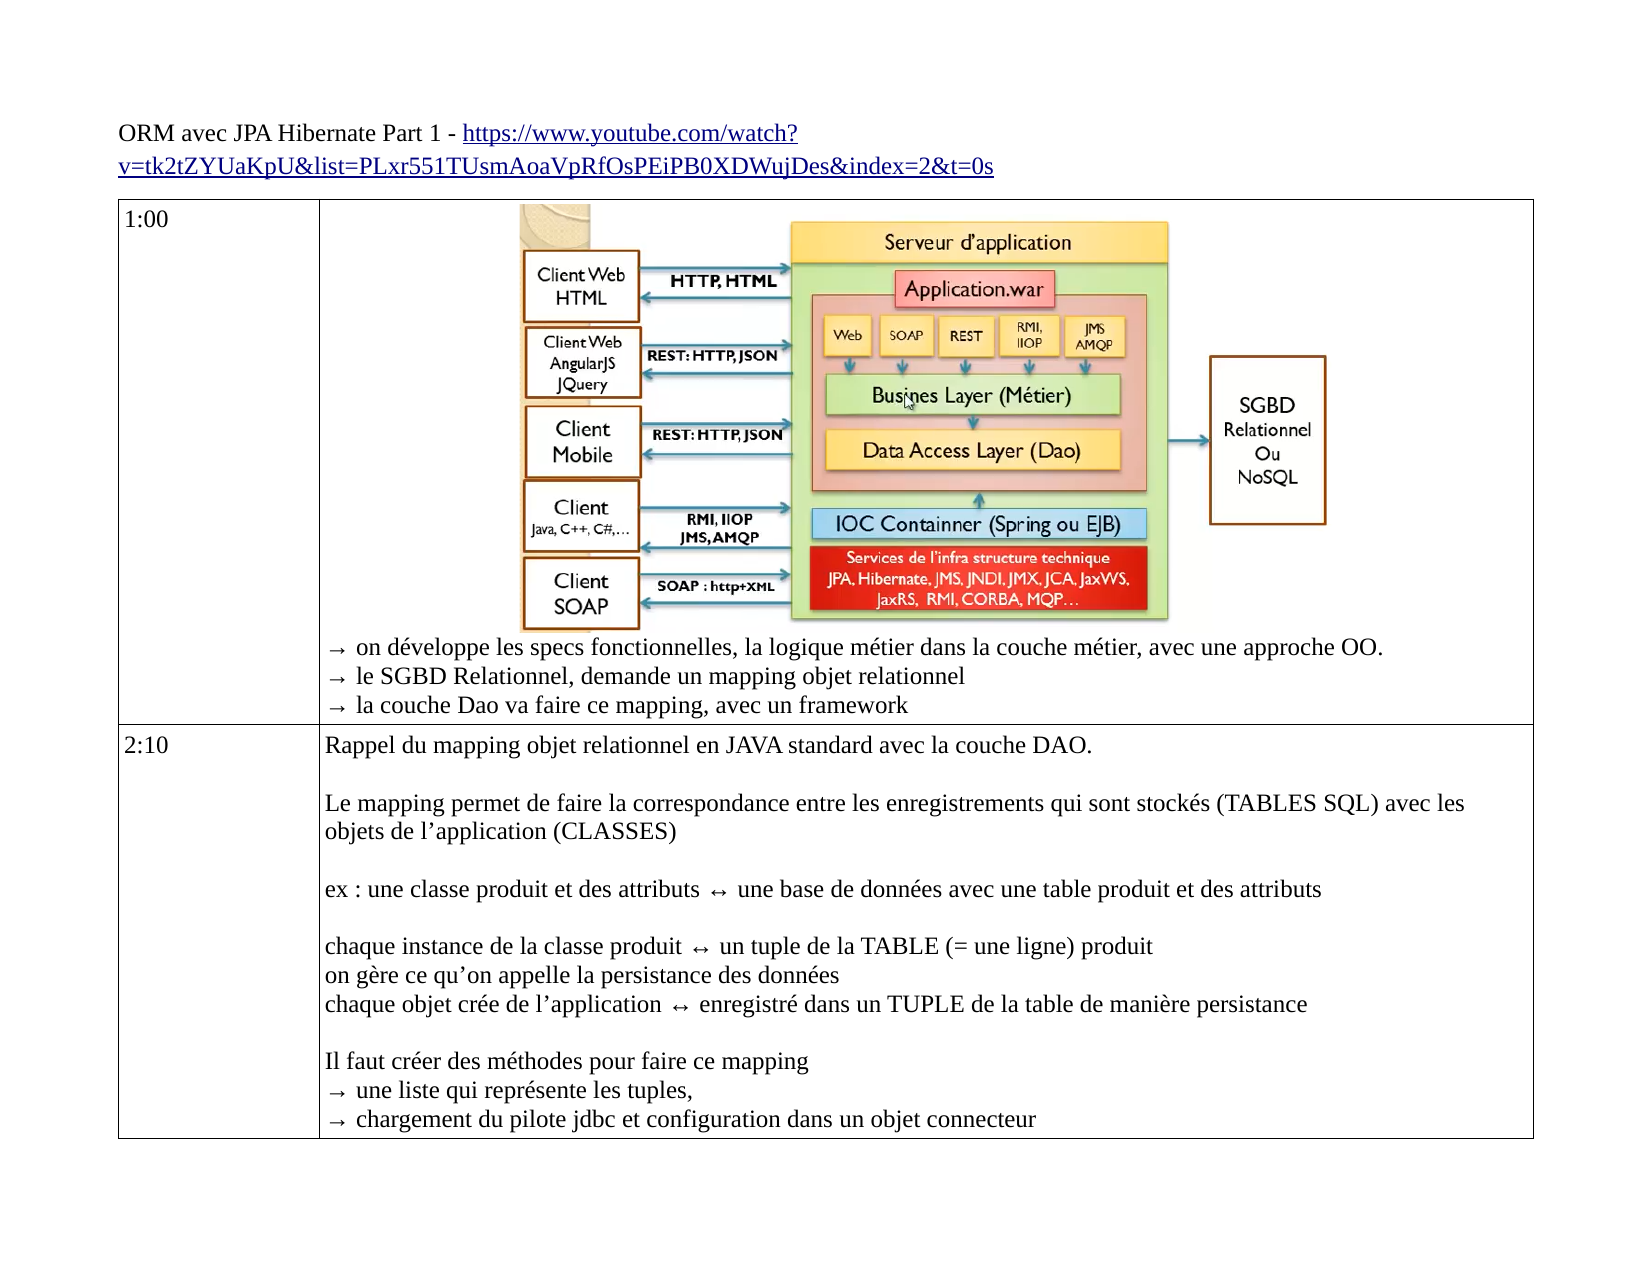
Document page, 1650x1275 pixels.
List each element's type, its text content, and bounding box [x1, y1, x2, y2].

picture [519, 204, 1332, 633]
table_cell 2:10 [119, 725, 319, 1138]
table_cell Rappel du mapping objet relationnel en JAVA standard avec la couche DAO. Le mapping permet de faire la correspondance entre les enregistrements qui sont stockés (TABLES SQL) avec les objets de l’application (CLASSES) ex : une classe produit et des attributs ↔ une base de données avec une table produit et des attributs chaque instance de la classe produit ↔ un tuple de la TABLE (= une ligne) produit on gère ce qu’on appelle la persistance des données chaque objet crée de l’application ↔ enregistré dans un TUPLE de la table de manière persistance Il faut créer des méthodes pour faire ce mapping → une liste qui représente les tuples, → chargement du pilote jdbc et configuration dans un objet connecteur [320, 725, 1533, 1138]
table_header → on développe les specs fonctionnelles, la logique métier dans la couche métier, avec une approche OO. → le SGBD Relationnel, demande un mapping objet relationnel → la couche Dao va faire ce mapping, avec un framework [320, 200, 1533, 724]
text ORM avec JPA Hibernate Part 1 - https://www.youtube.com/watch?v=tk2tZYUaKpU&list=PLxr551TUsmAoaVpRfOsPEiPB0XDWujDes&index=2&t=0s [118, 118, 1532, 180]
table_header 1:00 [119, 200, 319, 724]
